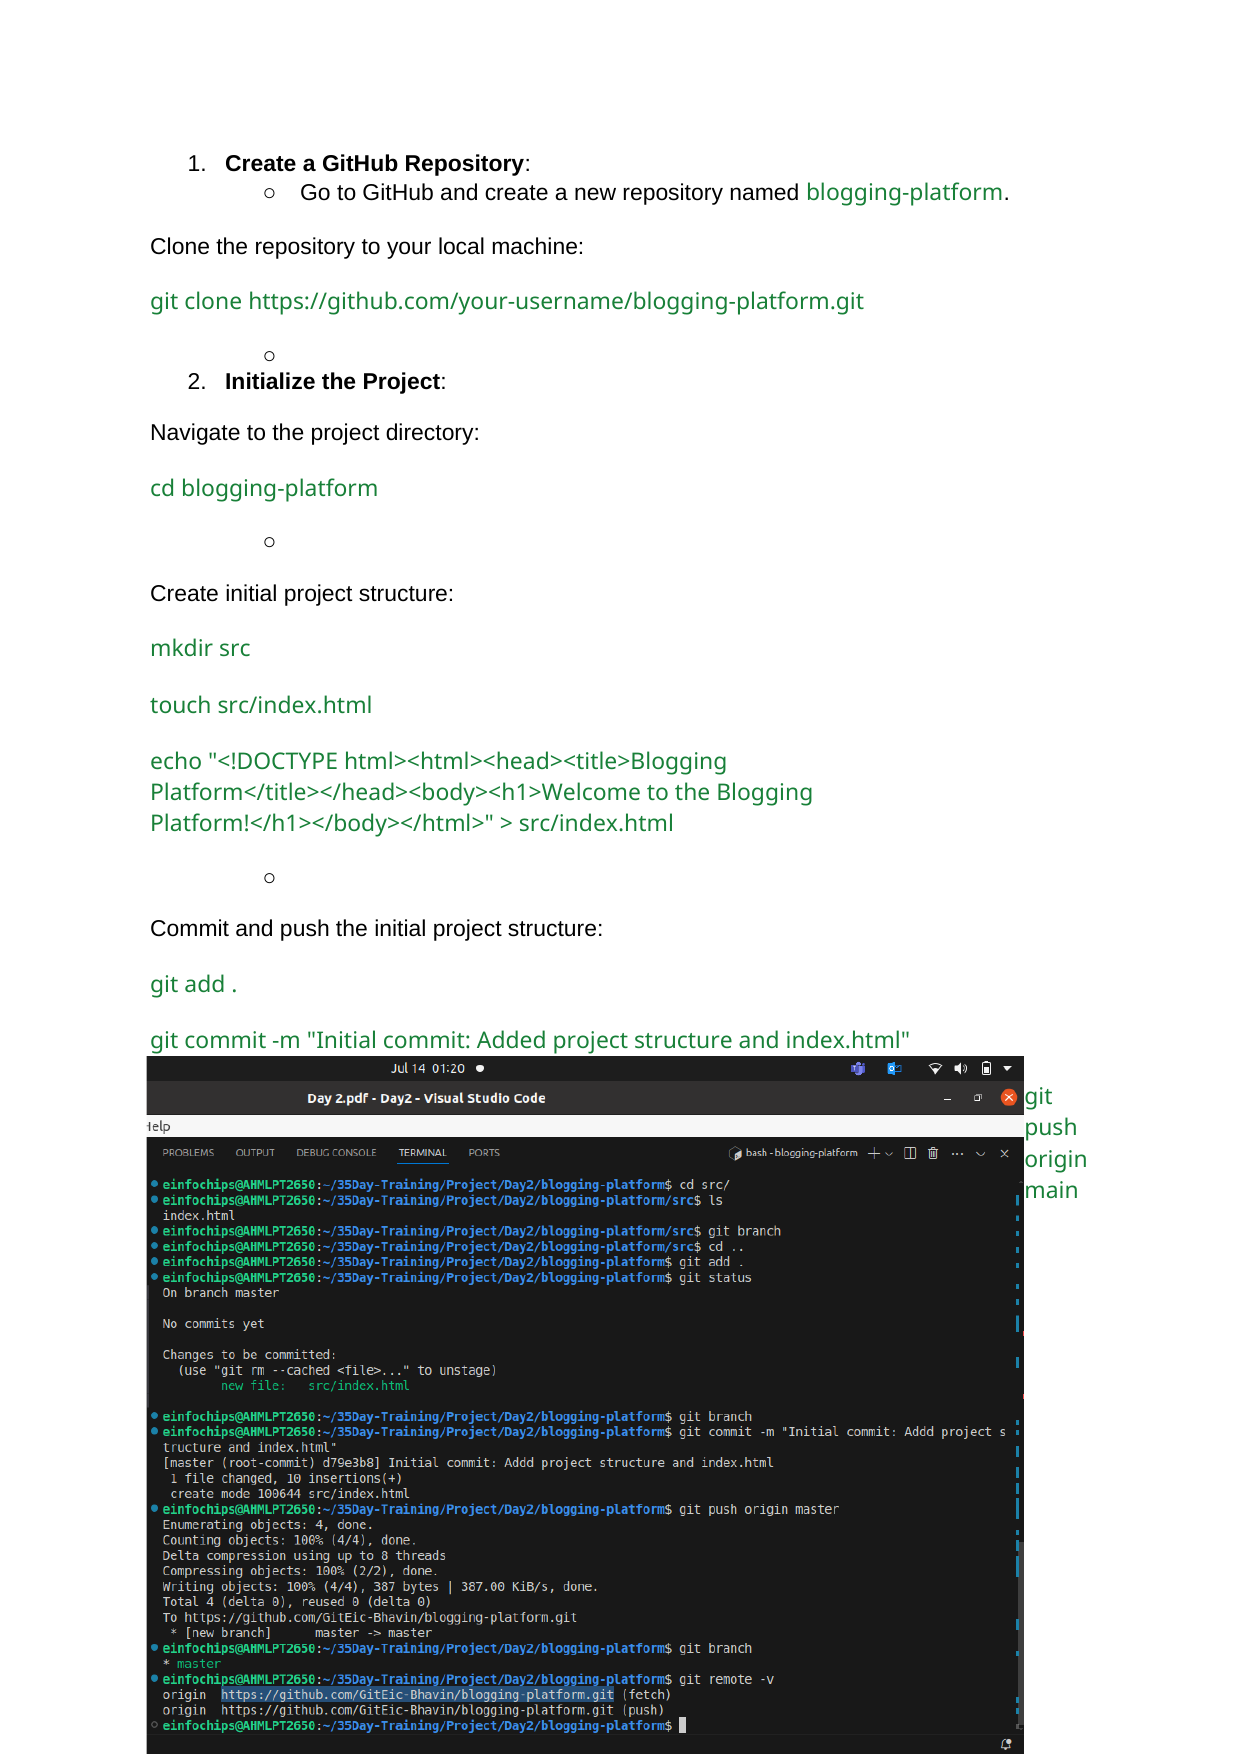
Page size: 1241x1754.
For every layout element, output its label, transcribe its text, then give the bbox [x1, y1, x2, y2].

text Create initial project structure: mkdir src [150, 579, 1090, 663]
text touch src/index.html [150, 688, 1090, 720]
list Go to GitHub and create a new repository named blogging-platform. [262, 176, 1090, 208]
picture [146, 1056, 1024, 1754]
text git push origin main [1024, 1080, 1090, 1205]
list Initialize the Project: [187, 368, 1090, 394]
text echo "<!DOCTYPE html><html><head><title>Blogging Platform</title></head><body><h1>Welcome to the Blogging Platform!</h1></body></html>" > src/index.html [150, 745, 1090, 838]
text Clone the repository to your local machine: git clone https://github.com/your-username/blogging-platform.git [150, 233, 1090, 317]
list Create a GitHub Repository: [187, 150, 1090, 176]
text git commit -m "Initial commit: Added project structure and index.html" [150, 1024, 1090, 1055]
text Commit and push the initial project structure: git add . [150, 915, 1090, 999]
text Navigate to the project directory: cd blogging-platform [150, 419, 1090, 503]
